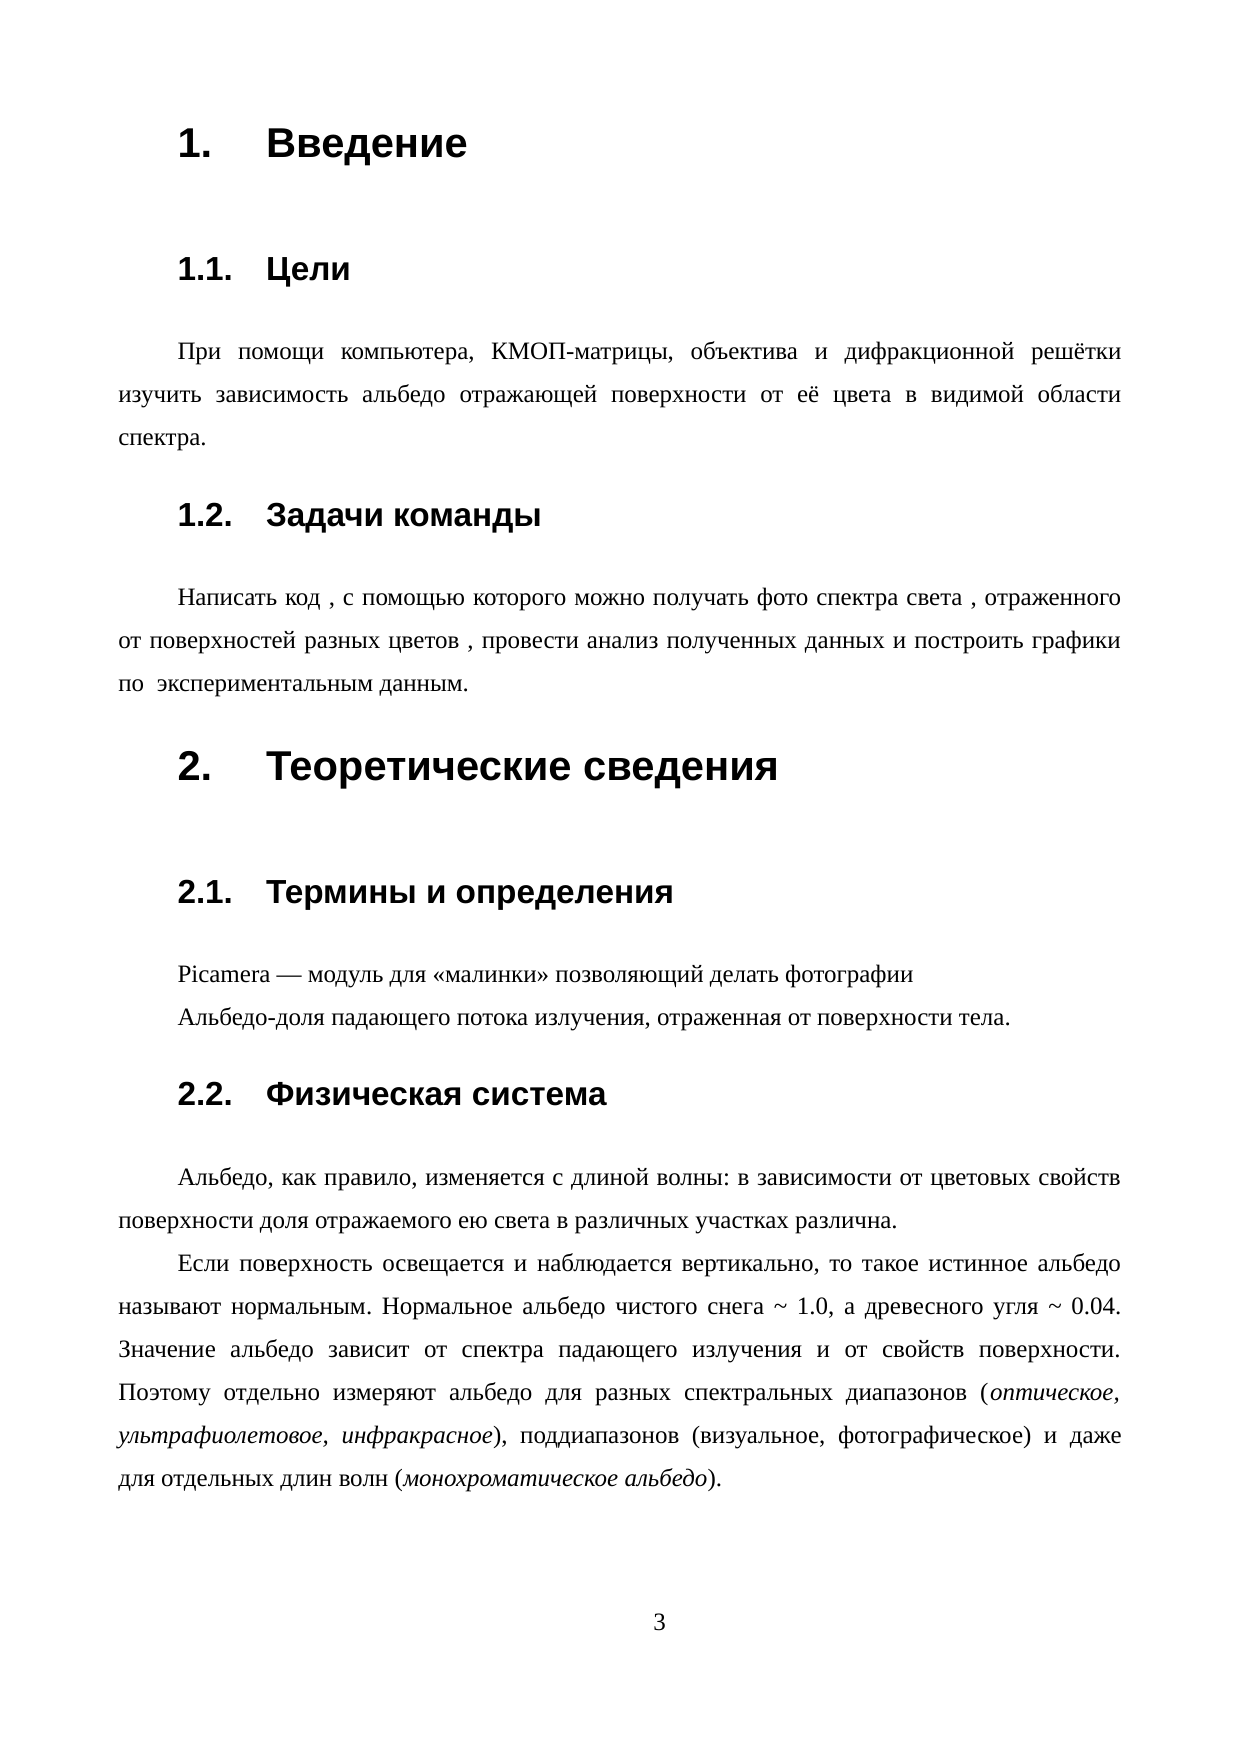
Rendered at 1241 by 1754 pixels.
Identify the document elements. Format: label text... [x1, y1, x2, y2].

subtitle Физическая система [118, 1074, 1122, 1113]
subtitle Термины и определения [118, 872, 1122, 910]
text Picamera — модуль для «малинки» позволяющий делать фотографии [118, 959, 1122, 987]
subtitle Цели [118, 249, 1122, 287]
subtitle Введение [118, 118, 1122, 166]
text Альбедо-доля падающего потока излучения, отраженная от поверхности тела. [118, 1002, 1122, 1031]
text При помощи компьютера, КМОП-матрицы, объектива и дифракционной решётки изучить зависимость альбедо отражающей поверхности от её цвета в видимой области спектра. [118, 336, 1122, 451]
text Альбедо, как правило, изменяется с длиной волны: в зависимости от цветовых свойств поверхности доля отражаемого ею света в различных участках различна. [118, 1162, 1122, 1233]
subtitle Теоретические сведения [118, 741, 1122, 789]
text Если поверхность освещается и наблюдается вертикально, то такое истинное альбедо называют нормальным. Нормальное альбедо чистого снега ~ 1.0, а древесного угля ~ 0.04. Значение альбедо зависит от спектра падающего излучения и от свойств поверхности. Поэтому отдельно измеряют альбедо для разных спектральных диапазонов (оптическое, ультрафиолетовое, инфракрасное), поддиапазонов (визуальное, фотографическое) и даже для отдельных длин волн (монохроматическое альбедо). [118, 1248, 1122, 1492]
text Написать код , с помощью которого можно получать фото спектра света , отраженного от поверхностей разных цветов , провести анализ полученных данных и построить графики по экспериментальным данным. [118, 582, 1122, 697]
subtitle Задачи команды [118, 495, 1122, 533]
